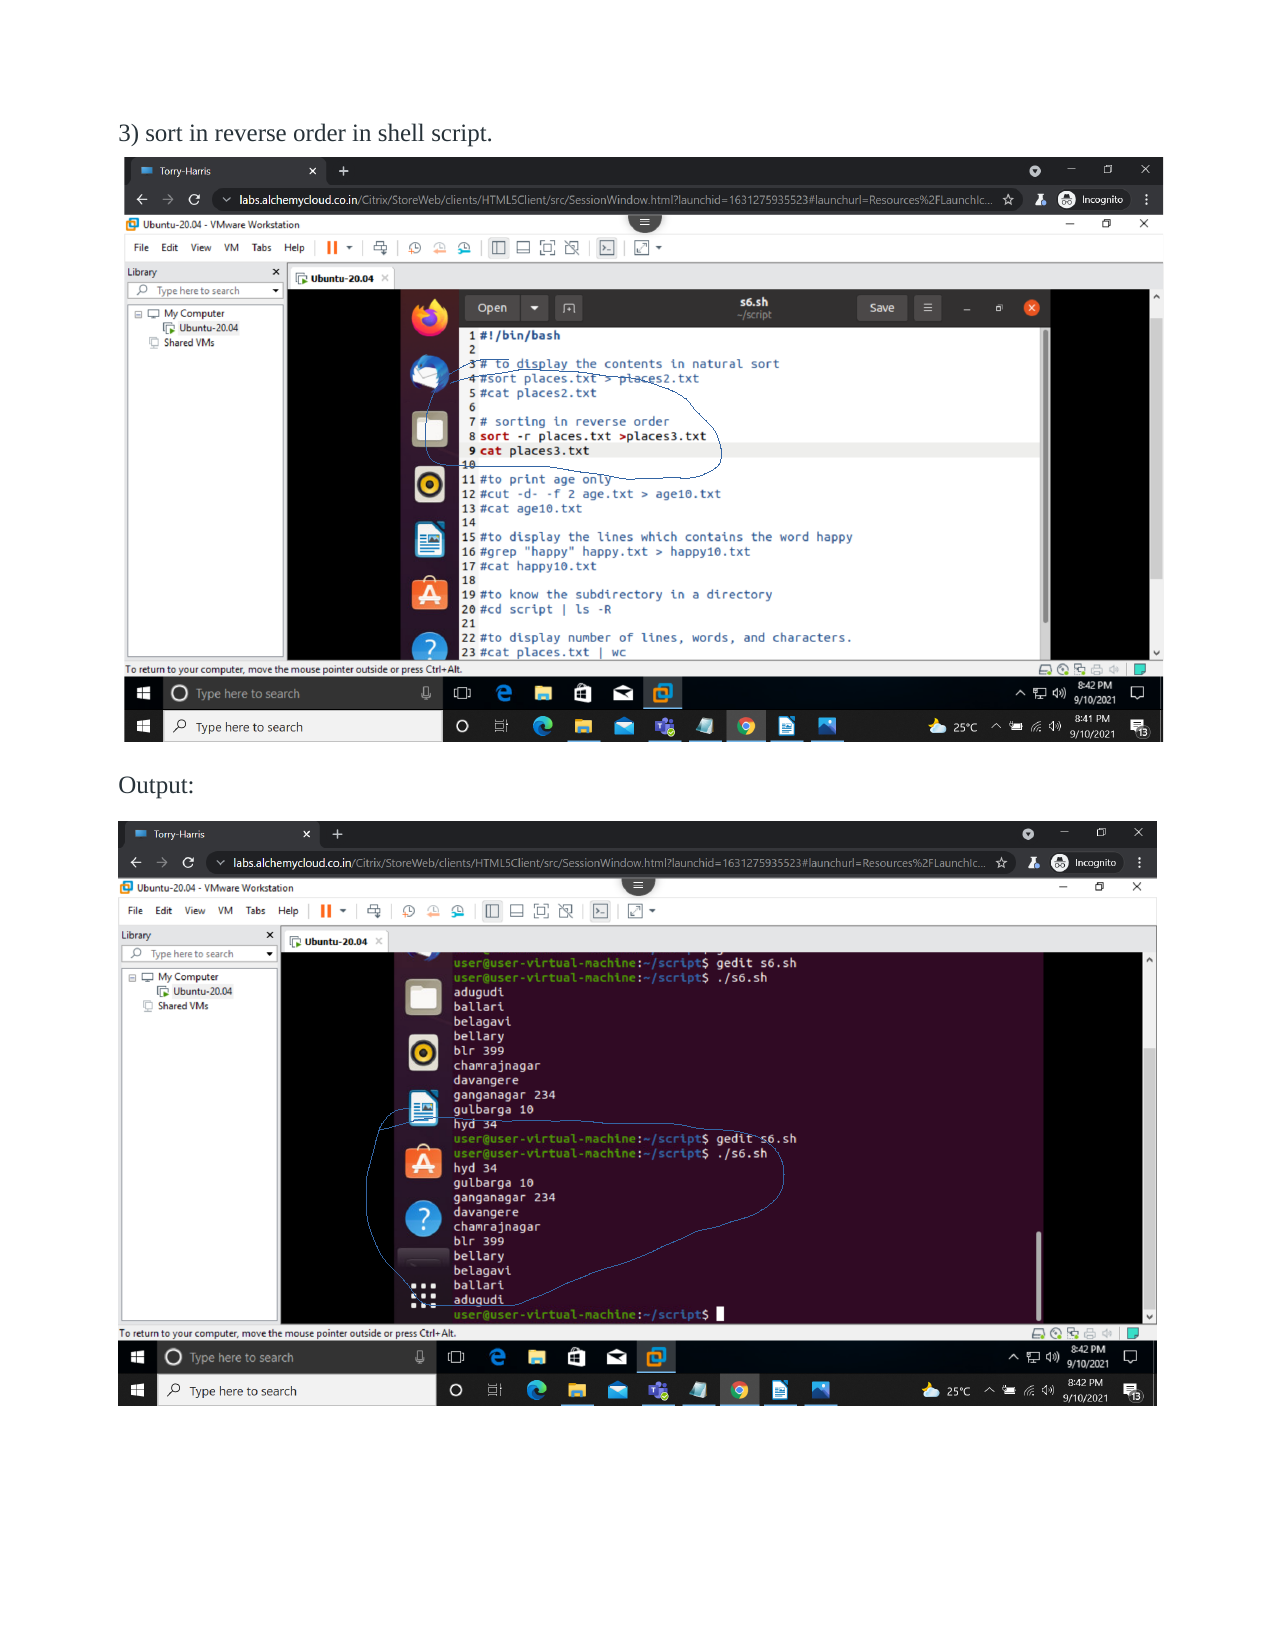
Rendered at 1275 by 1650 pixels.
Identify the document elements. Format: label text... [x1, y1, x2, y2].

picture [118, 821, 1157, 1406]
picture [124, 157, 1164, 742]
text 3) sort in reverse order in shell script. [118, 118, 1157, 147]
text Output: [118, 770, 1157, 799]
